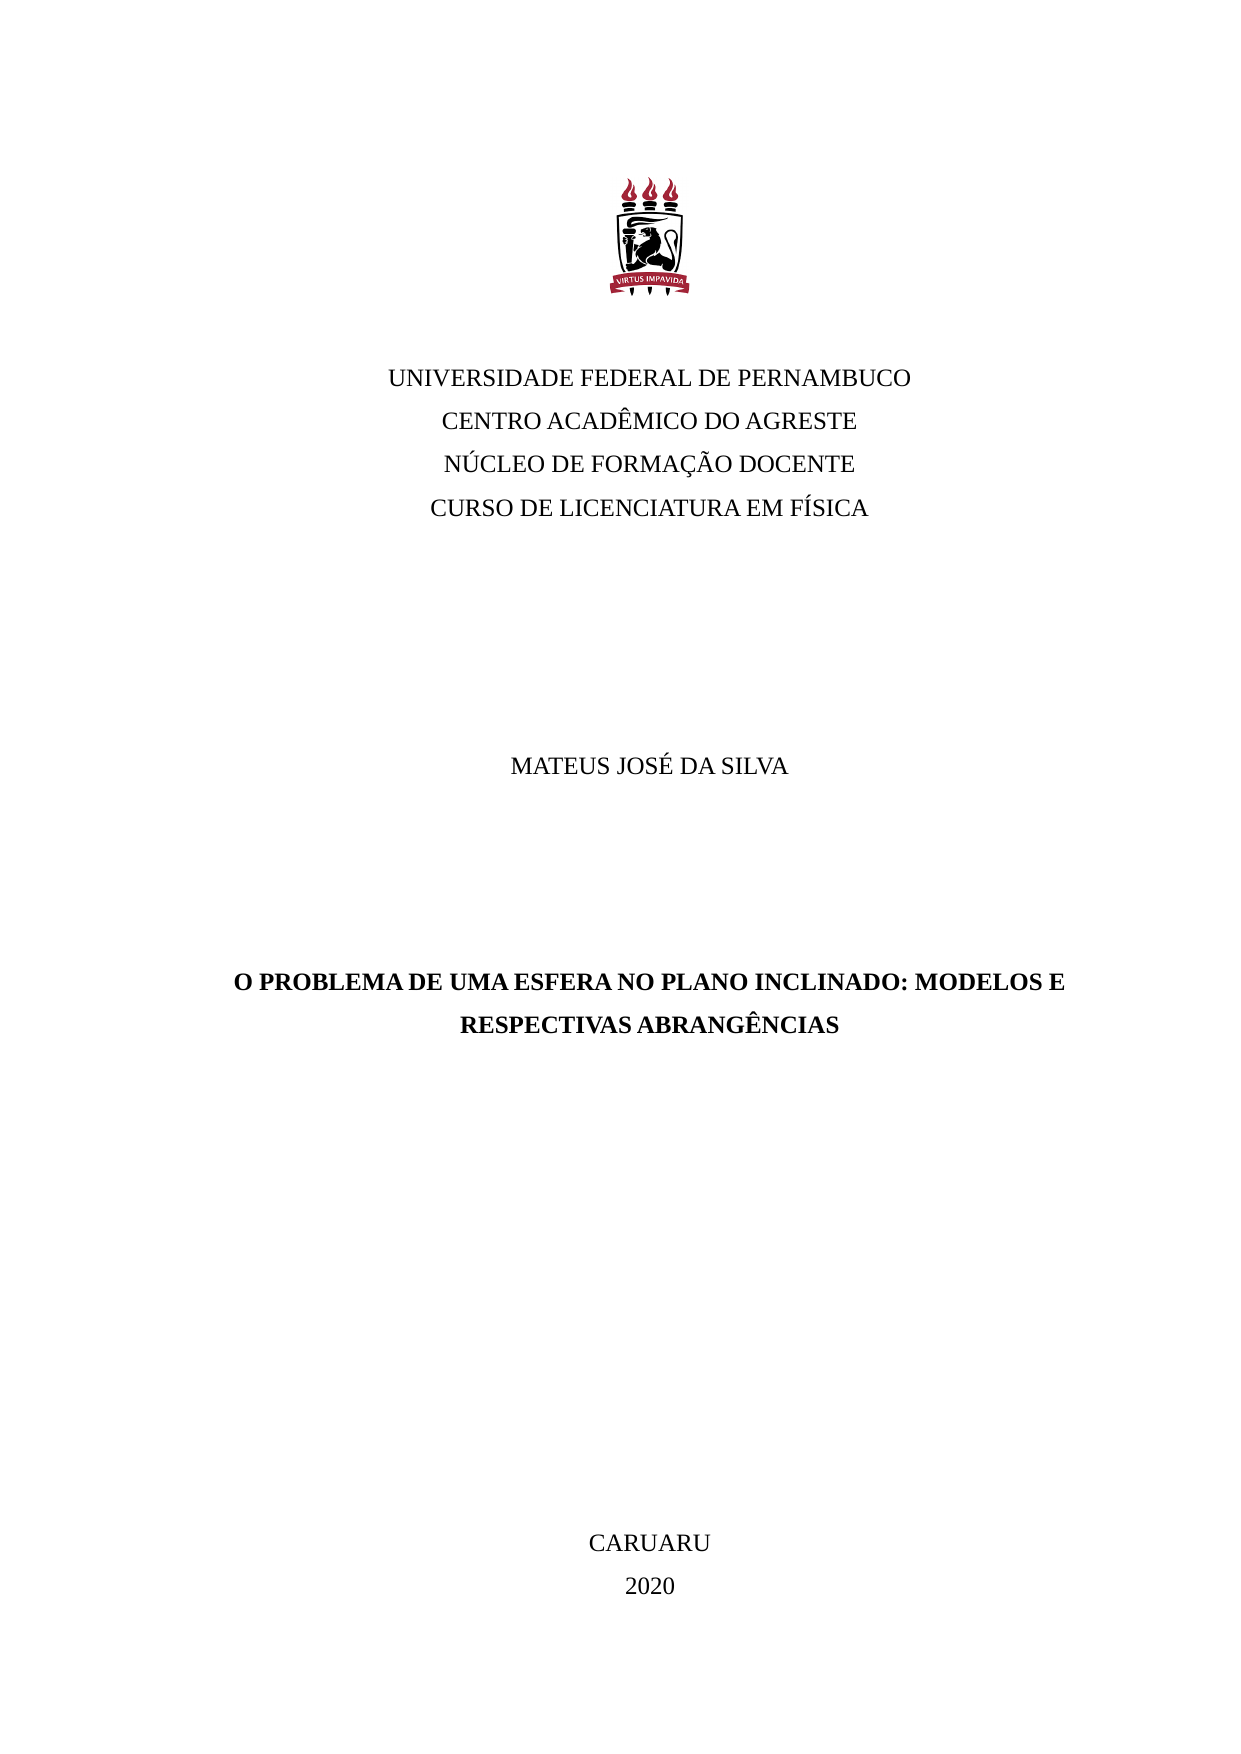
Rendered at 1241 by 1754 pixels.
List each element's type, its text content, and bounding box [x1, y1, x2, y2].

text CARUARU [177, 1528, 1122, 1556]
text O PROBLEMA DE UMA ESFERA NO PLANO INCLINADO: MODELOS E RESPECTIVAS ABRANGÊNCIAS [177, 967, 1122, 1039]
text MATEUS JOSÉ DA SILVA [177, 751, 1122, 780]
text CENTRO ACADÊMICO DO AGRESTE [177, 406, 1122, 435]
picture [609, 177, 690, 296]
text 2020 [177, 1571, 1122, 1599]
text UNIVERSIDADE FEDERAL DE PERNAMBUCO [177, 363, 1122, 392]
text CURSO DE LICENCIATURA EM FÍSICA [177, 493, 1122, 521]
text NÚCLEO DE FORMAÇÃO DOCENTE [177, 449, 1122, 478]
